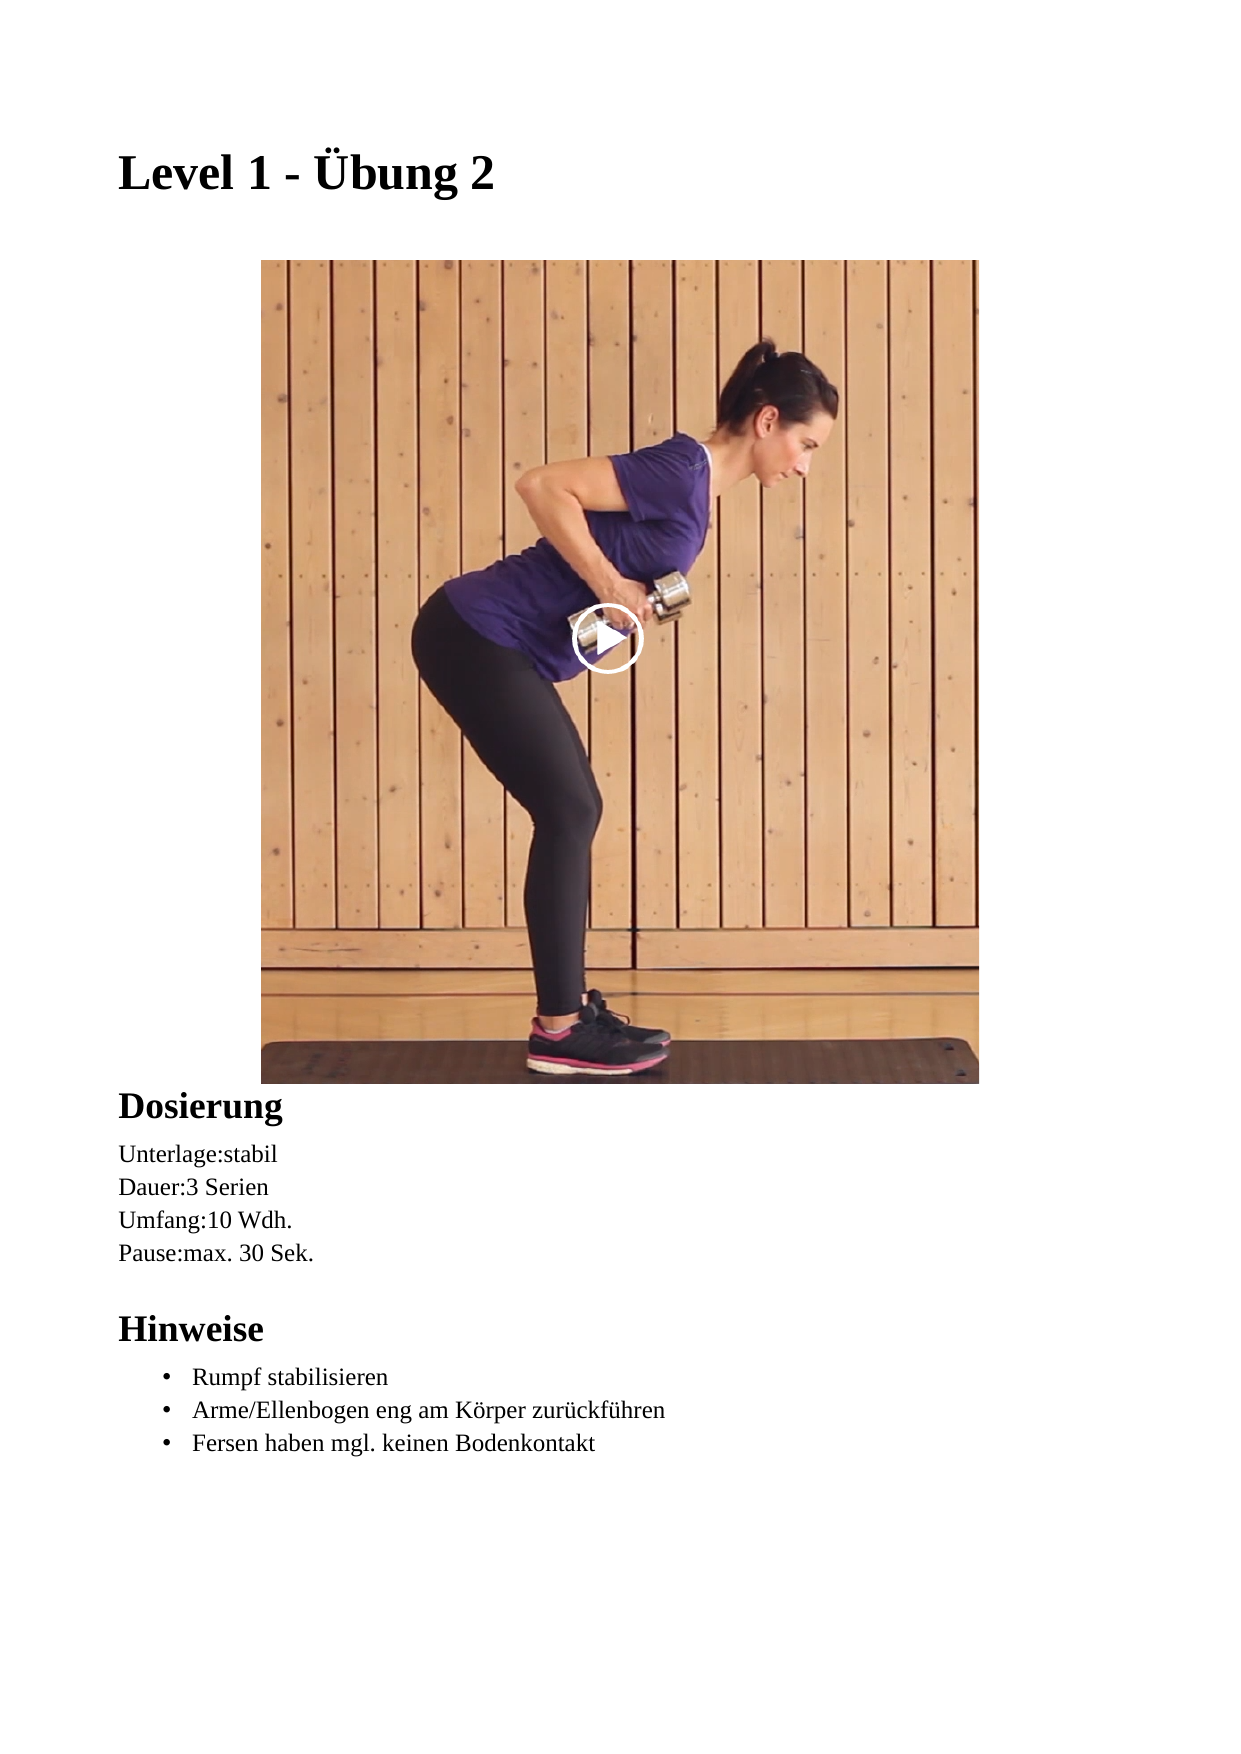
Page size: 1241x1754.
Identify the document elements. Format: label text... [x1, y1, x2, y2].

picture [261, 260, 980, 1084]
subtitle Hinweise [118, 1306, 1122, 1349]
list Fersen haben mgl. keinen Bodenkontakt [162, 1428, 1122, 1457]
list Rumpf stabilisieren [162, 1362, 1122, 1391]
list Arme/Ellenbogen eng am Körper zurückführen [162, 1395, 1122, 1424]
subtitle Level 1 - Übung 2 [118, 143, 1122, 201]
text Unterlage:stabil Dauer:3 Serien Umfang:10 Wdh. Pause:max. 30 Sek. [118, 1139, 1122, 1267]
subtitle Dosierung [118, 424, 1122, 1126]
